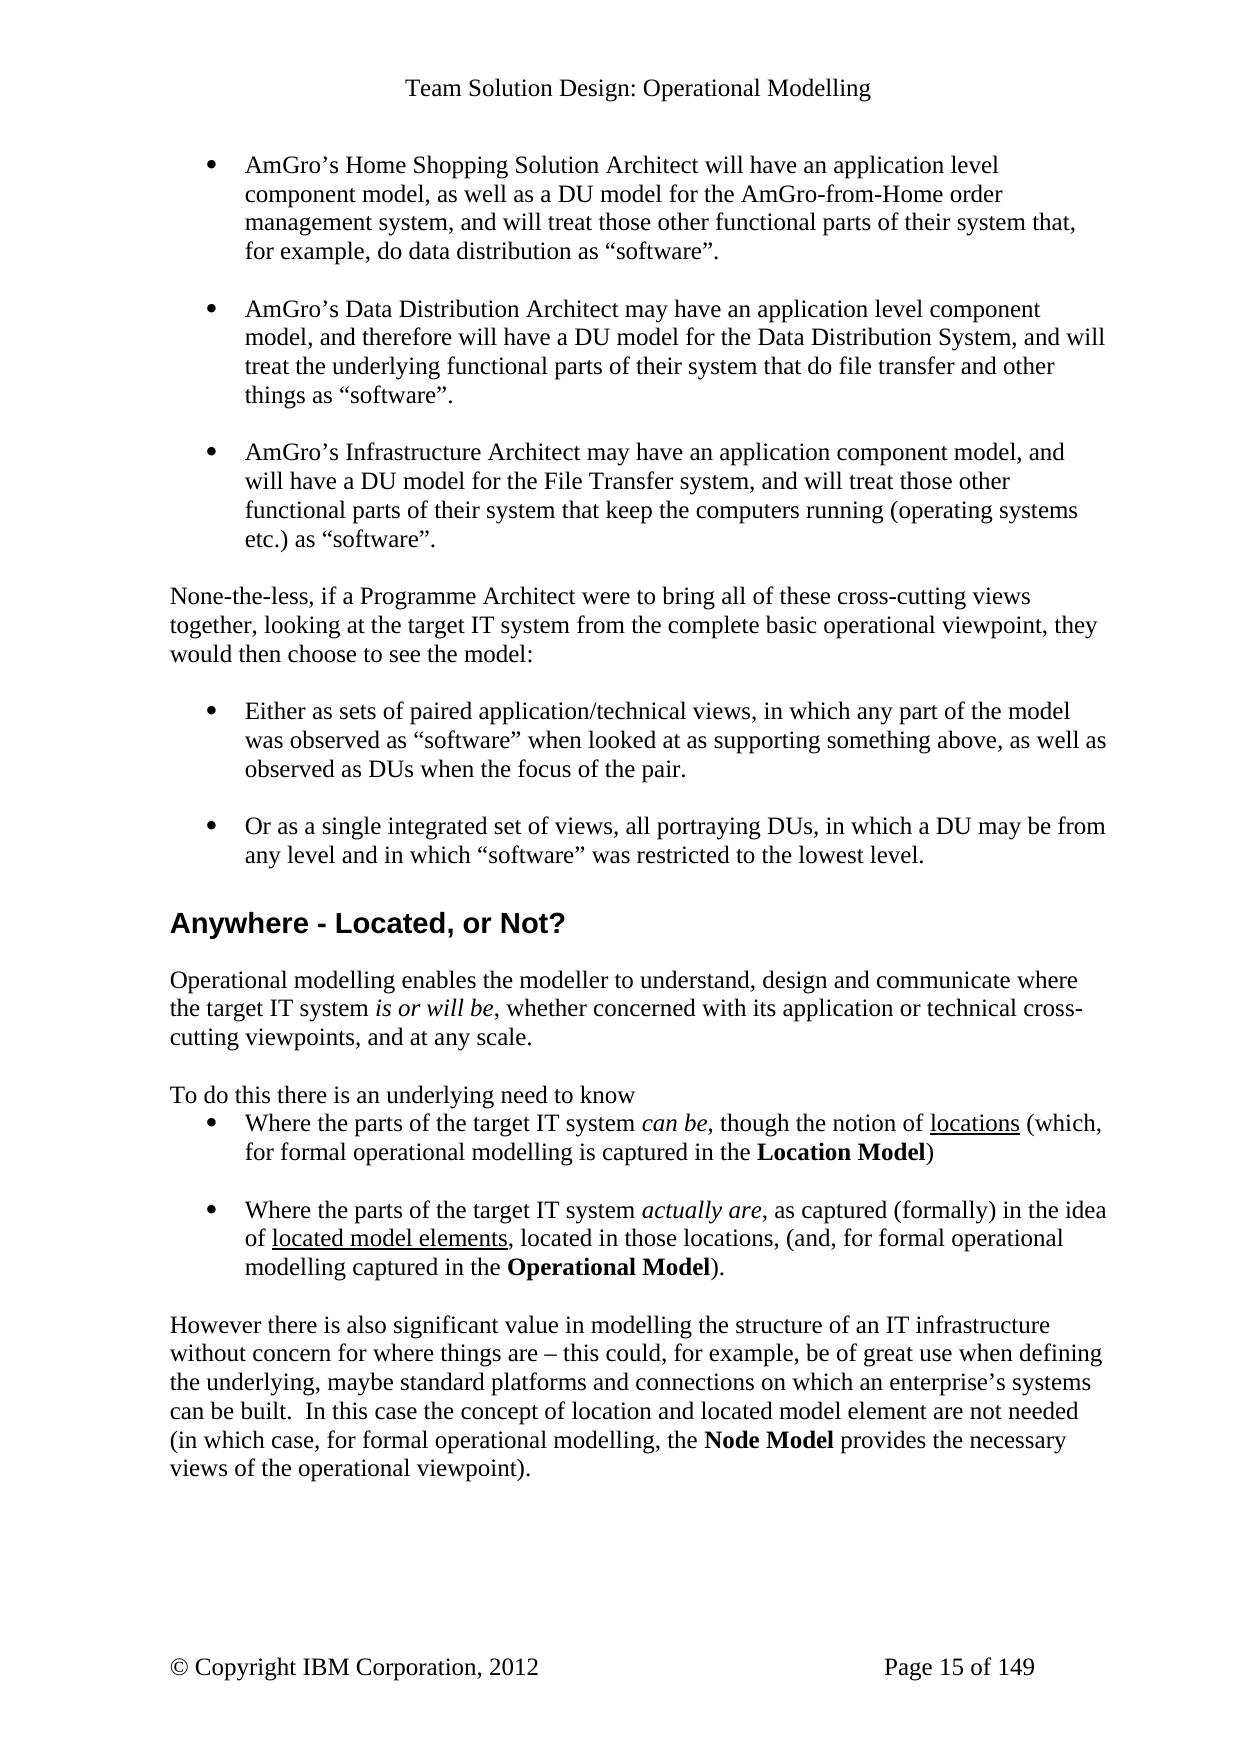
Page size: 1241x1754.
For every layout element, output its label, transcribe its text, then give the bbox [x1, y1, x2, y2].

text However there is also significant value in modelling the structure of an IT infrastructure without concern for where things are – this could, for example, be of great use when defining the underlying, maybe standard platforms and connections on which an enterprise’s systems can be built. In this case the concept of location and located model element are not needed (in which case, for formal operational modelling, the Node Model provides the necessary views of the operational viewpoint). [169, 1310, 1107, 1482]
list AmGro’s Infrastructure Architect may have an application component model, and will have a DU model for the File Transfer system, and will treat those other functional parts of their system that keep the computers running (operating systems etc.) as “software”. [207, 437, 1107, 552]
list Where the parts of the target IT system can be, though the notion of locations (which, for formal operational modelling is captured in the Location Model) [207, 1108, 1107, 1195]
subtitle Anywhere - Located, or Not? [169, 906, 1107, 940]
text None-the-less, if a Programme Architect were to bring all of these cross-cutting views together, looking at the target IT system from the complete basic operational viewpoint, they would then choose to see the model: [169, 581, 1107, 667]
list Or as a single integrated set of views, all portraying DUs, in which a DU may be from any level and in which “software” was restricted to the lowest level. [207, 811, 1107, 869]
list AmGro’s Data Distribution Architect may have an application level component model, and therefore will have a DU model for the Data Distribution System, and will treat the underlying functional parts of their system that do file transfer and other things as “software”. [207, 294, 1107, 437]
list Either as sets of paired application/technical views, in which any part of the model was observed as “software” when looked at as supporting something above, as well as observed as DUs when the focus of the pair. [207, 696, 1107, 811]
text To do this there is an underlying need to know [169, 1080, 1107, 1108]
text Operational modelling enables the modeller to understand, design and communicate where the target IT system is or will be, whether concerned with its application or technical cross-cutting viewpoints, and at any scale. [169, 965, 1107, 1051]
list AmGro’s Home Shopping Solution Architect will have an application level component model, as well as a DU model for the AmGro-from-Home order management system, and will treat those other functional parts of their system that, for example, do data distribution as “software”. [207, 150, 1107, 294]
list Where the parts of the target IT system actually are, as captured (formally) in the idea of located model elements, located in those locations, (and, for formal operational modelling captured in the Operational Model). [207, 1195, 1107, 1281]
